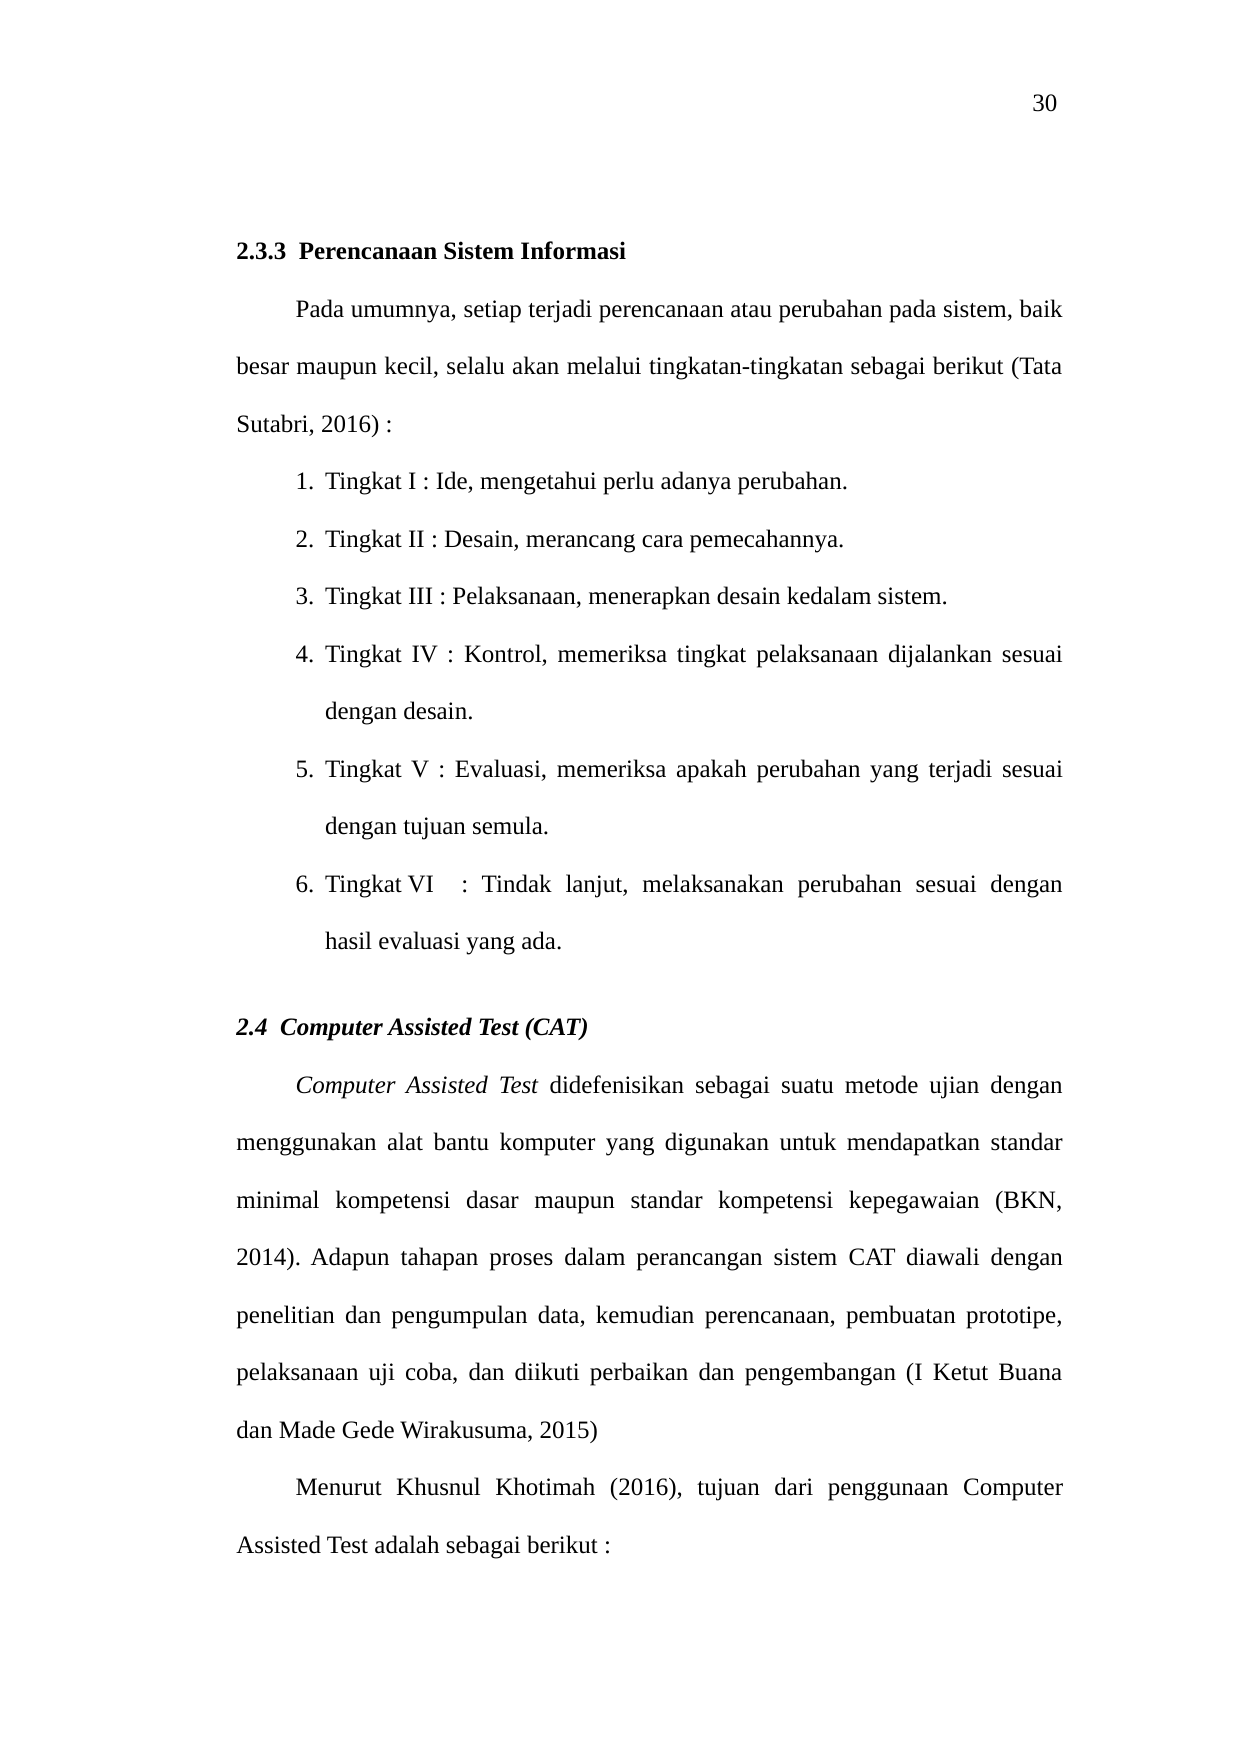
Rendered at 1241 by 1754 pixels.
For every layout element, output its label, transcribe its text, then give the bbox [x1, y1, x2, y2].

subtitle Perencanaan Sistem Informasi [236, 236, 1063, 265]
text Pada umumnya, setiap terjadi perencanaan atau perubahan pada sistem, baik besar maupun kecil, selalu akan melalui tingkatan-tingkatan sebagai berikut (Tata Sutabri, 2016) : [236, 294, 1063, 437]
list Tingkat I : Ide, mengetahui perlu adanya perubahan. [295, 466, 1063, 495]
list Tingkat II : Desain, merancang cara pemecahannya. [295, 524, 1063, 552]
list Tingkat V : Evaluasi, memeriksa apakah perubahan yang terjadi sesuai dengan tujuan semula. [295, 754, 1063, 840]
subtitle Computer Assisted Test (CAT) [236, 1012, 1063, 1041]
text Computer Assisted Test didefenisikan sebagai suatu metode ujian dengan menggunakan alat bantu komputer yang digunakan untuk mendapatkan standar minimal kompetensi dasar maupun standar kompetensi kepegawaian (BKN, 2014). Adapun tahapan proses dalam perancangan sistem CAT diawali dengan penelitian dan pengumpulan data, kemudian perencanaan, pembuatan prototipe, pelaksanaan uji coba, dan diikuti perbaikan dan pengembangan (I Ketut Buana dan Made Gede Wirakusuma, 2015) [236, 1070, 1063, 1444]
list Tingkat III : Pelaksanaan, menerapkan desain kedalam sistem. [295, 581, 1063, 610]
text Menurut Khusnul Khotimah (2016), tujuan dari penggunaan Computer Assisted Test adalah sebagai berikut : [236, 1472, 1063, 1559]
list Tingkat IV : Kontrol, memeriksa tingkat pelaksanaan dijalankan sesuai dengan desain. [295, 639, 1063, 725]
list Tingkat VI : Tindak lanjut, melaksanakan perubahan sesuai dengan hasil evaluasi yang ada. [295, 869, 1063, 955]
